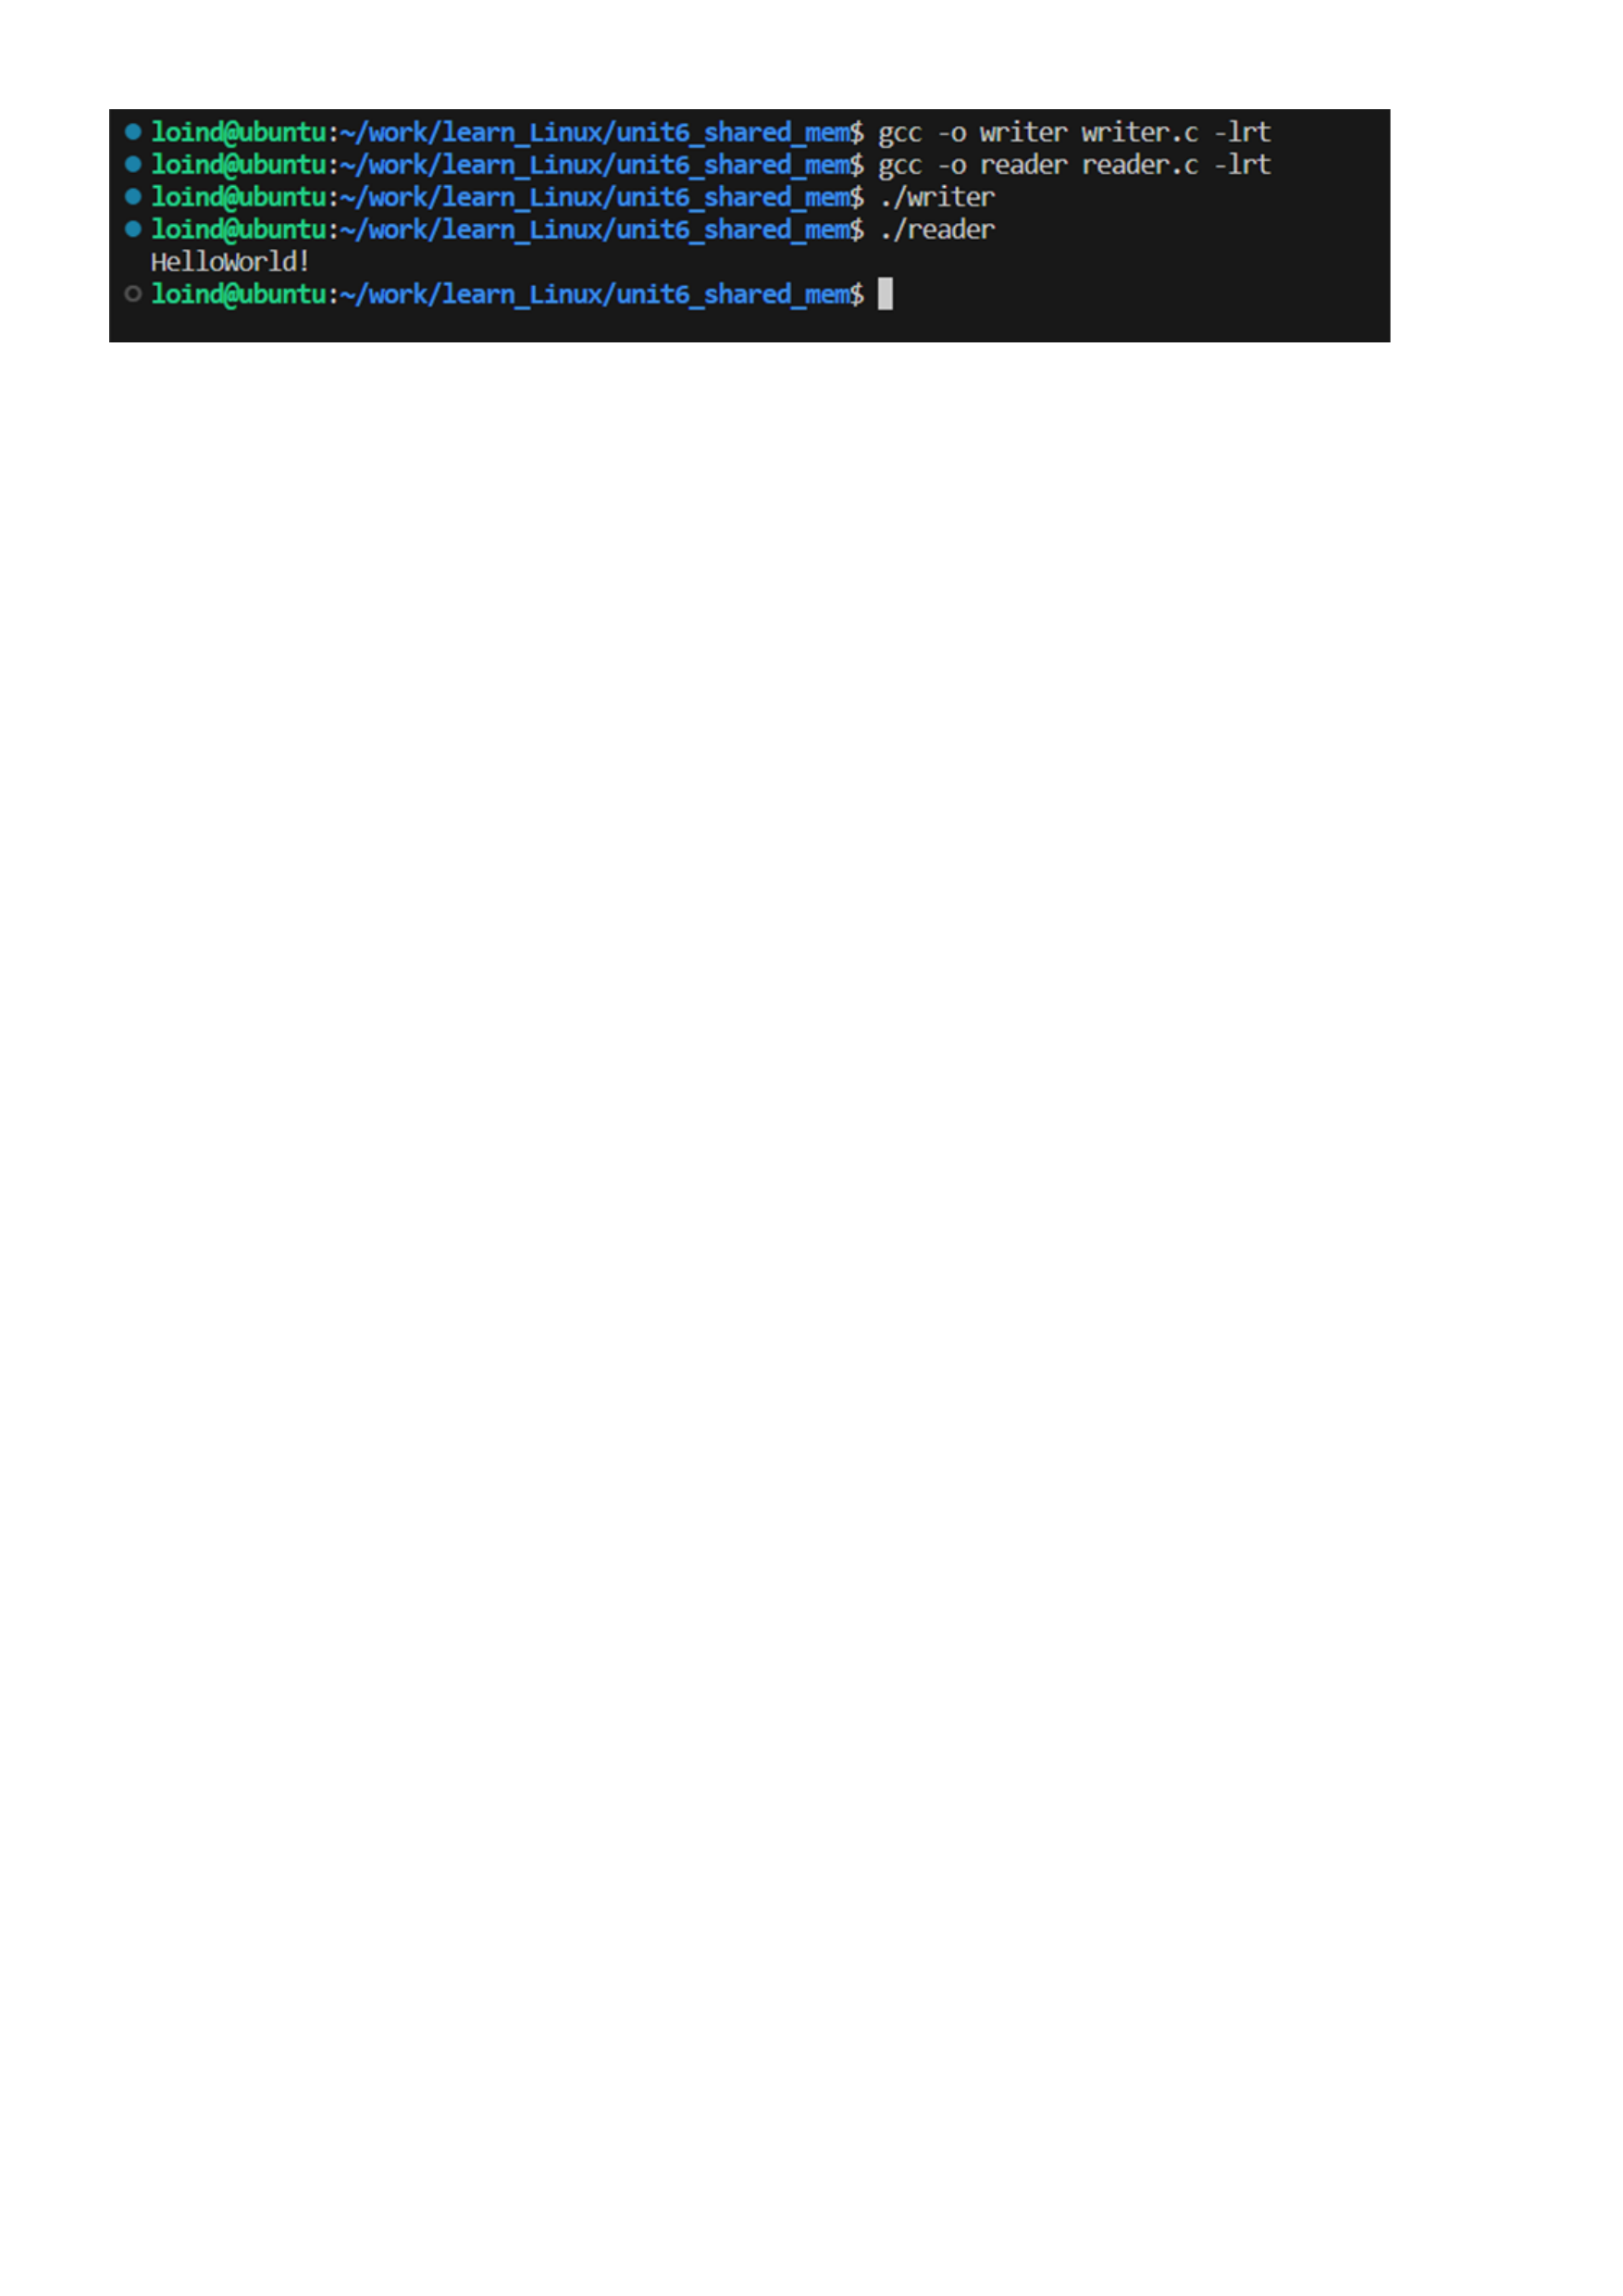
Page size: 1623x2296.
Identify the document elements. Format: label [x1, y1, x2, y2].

picture [109, 109, 1391, 342]
